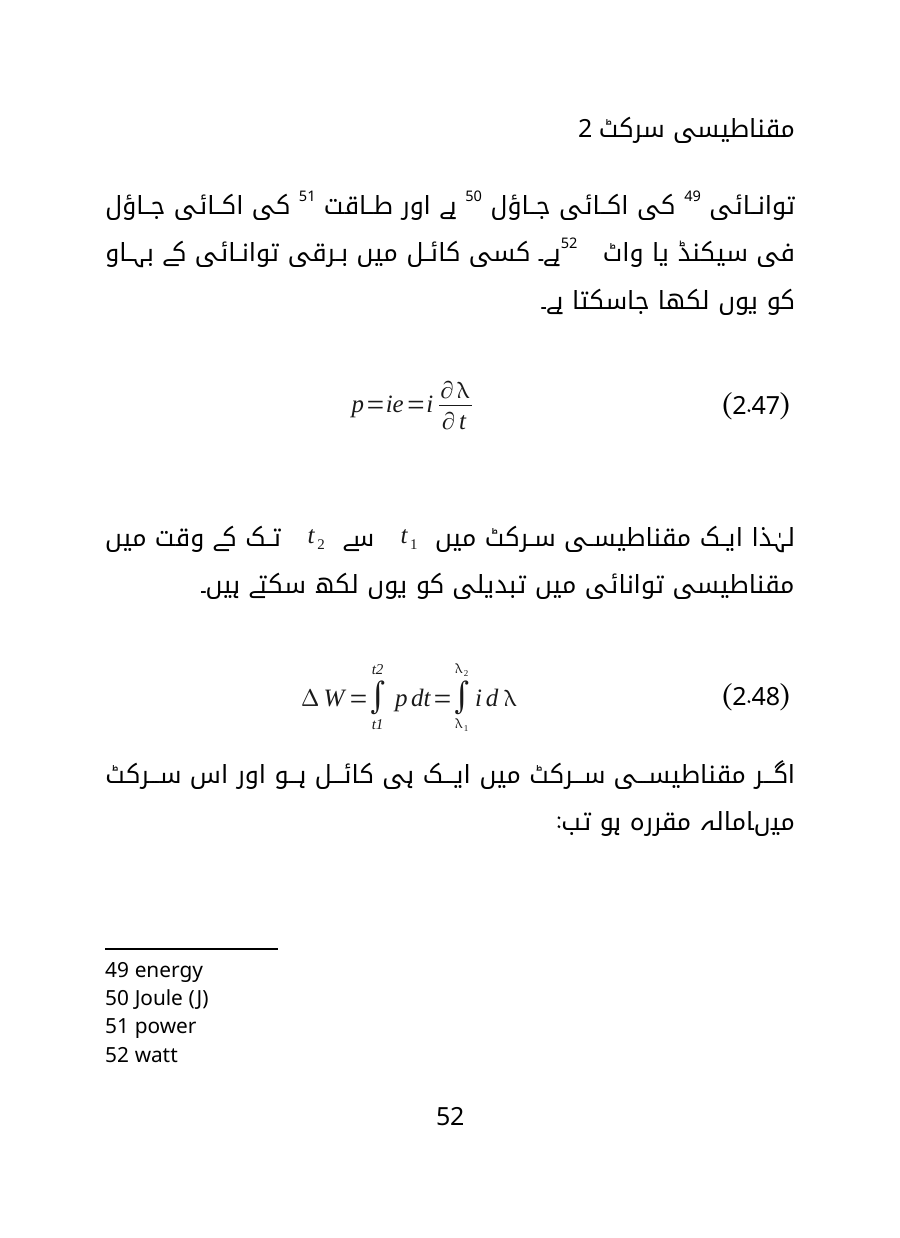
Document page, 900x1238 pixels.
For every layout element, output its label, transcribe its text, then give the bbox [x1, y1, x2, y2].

text توانائی کی اکائی جاؤل ہے اور طاقت کی اکائی جاؤل فی سیکنڈ یا واٹ ہے۔ کسی کائل میں برقی توانائی کے بہاو کو یوں لکھا جاسکتا ہے۔ [105, 182, 795, 324]
text energy [105, 955, 795, 983]
table_header (2.48) [706, 655, 795, 751]
text power [105, 1012, 795, 1040]
table_header (2.47) [707, 371, 795, 454]
text لہٰذا ایک مقناطیسی سرکٹ میں سے تک کے وقت میں مقناطیسی توانائی میں تبدیلی کو یوں لکھ سکتے ہیں۔ [105, 514, 795, 609]
table_header [105, 655, 706, 751]
text اگر مقناطیسی سرکٹ میں ایک ہی کائل ہو اور اس سرکٹ میںامالہ مقررہ ہو تب: [105, 751, 795, 846]
text watt [105, 1040, 795, 1068]
table_header [105, 371, 707, 454]
text Joule (J) [105, 983, 795, 1012]
